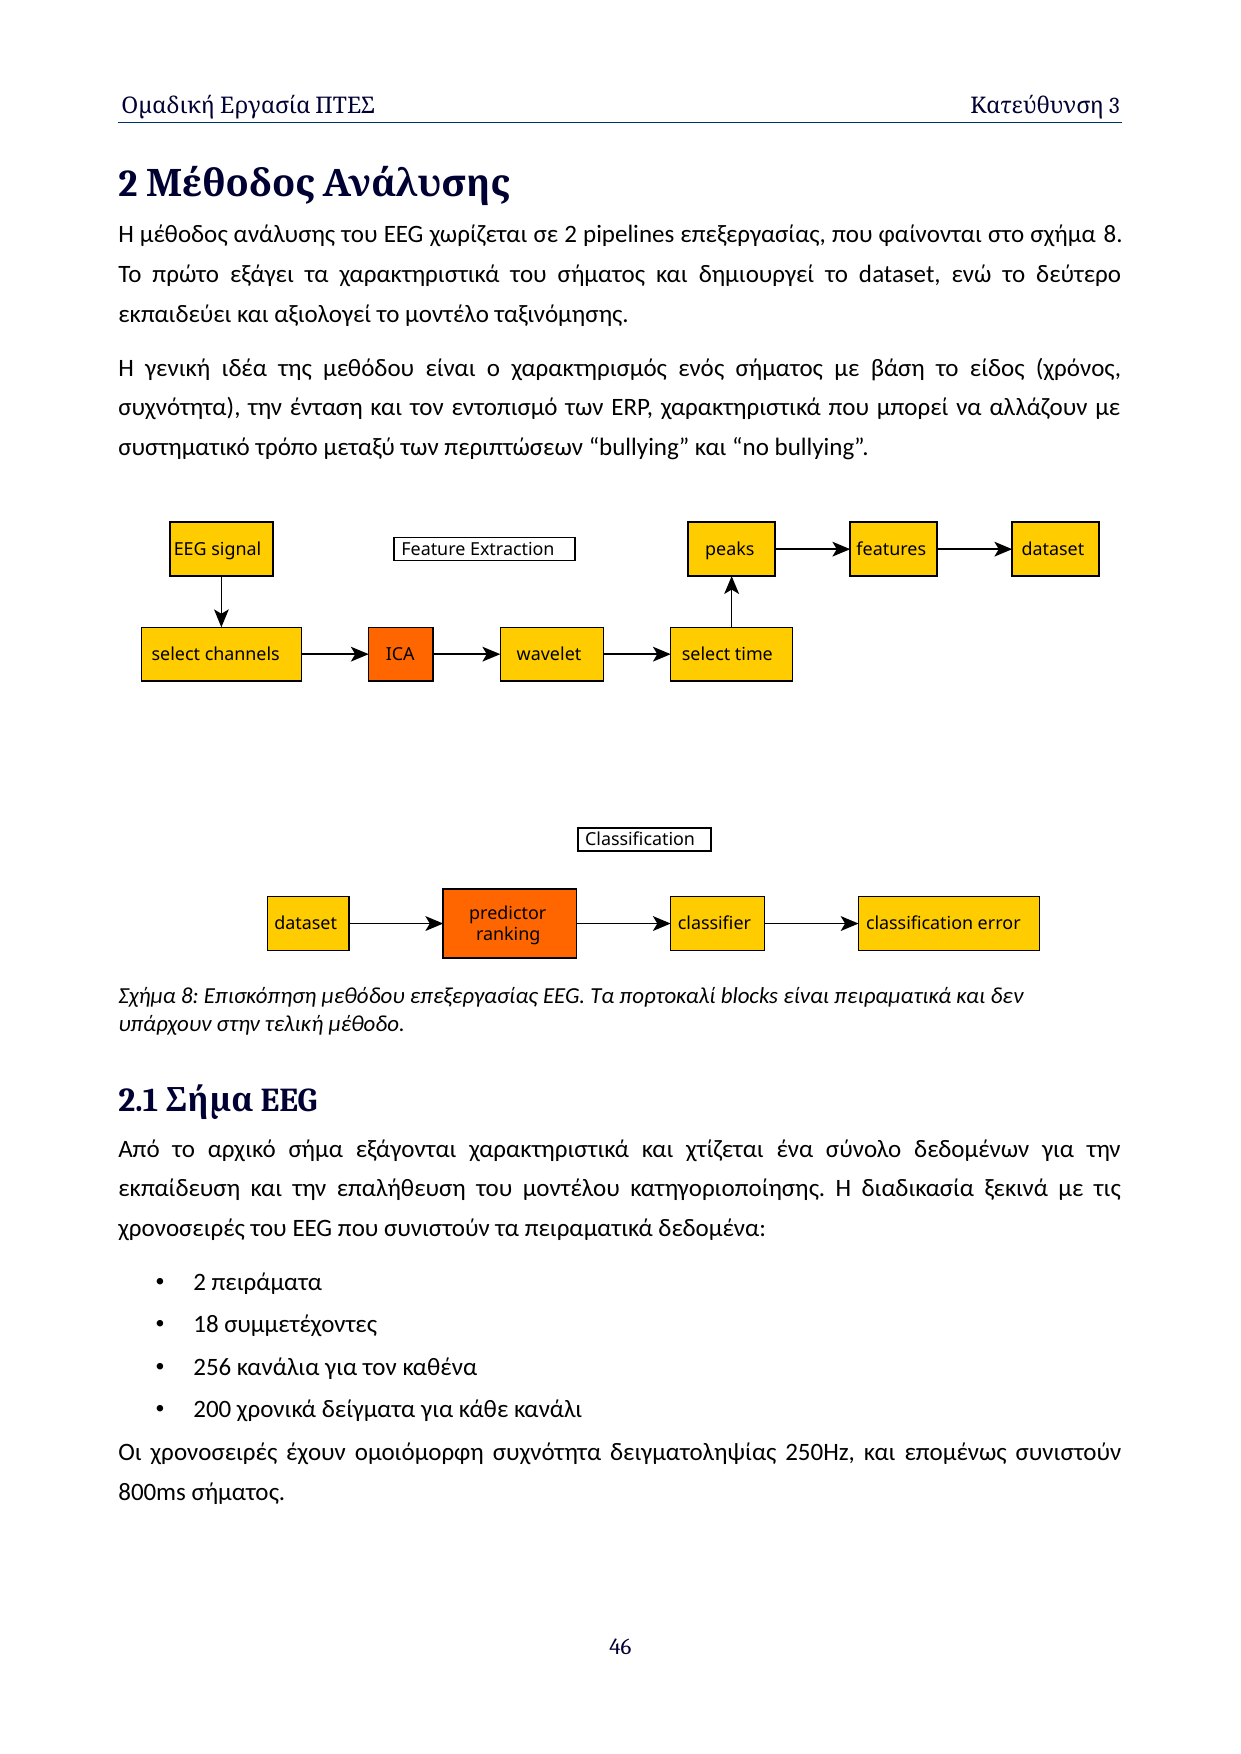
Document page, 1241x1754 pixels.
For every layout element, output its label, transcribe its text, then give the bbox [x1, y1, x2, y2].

text Οι χρονοσειρές έχουν ομοιόμορφη συχνότητα δειγματοληψίας 250Hz, και επομένως συνιστούν 800ms σήματος. [118, 1436, 1122, 1506]
list 18 συμμετέχοντες [156, 1308, 1122, 1339]
subtitle Σήμα EEG [118, 1082, 1122, 1120]
subtitle Μέθοδος Ανάλυσης [118, 162, 1122, 206]
text Η μέθοδος ανάλυσης του EEG χωρίζεται σε 2 pipelines επεξεργασίας, που φαίνονται στο σχήμα 8. Το πρώτο εξάγει τα χαρακτηριστικά του σήματος και δημιουργεί το dataset, ενώ το δεύτερο εκπαιδεύει και αξιολογεί το μοντέλο ταξινόμησης. [118, 219, 1122, 328]
list 200 χρονικά δείγματα για κάθε κανάλι [156, 1393, 1122, 1424]
list 2 πειράματα [156, 1266, 1122, 1297]
text Η γενική ιδέα της μεθόδου είναι ο χαρακτηρισμός ενός σήματος με βάση το είδος (χρόνος, συχνότητα), την ένταση και τον εντοπισμό των ERP, χαρακτηριστικά που μπορεί να αλλάζουν με συστηματικό τρόπο μεταξύ των περιπτώσεων “bullying” και “no bullying”. [118, 352, 1122, 462]
text Σχήμα 8: Επισκόπηση μεθόδου επεξεργασίας EEG. Τα πορτοκαλί blocks είναι πειραματικά και δεν υπάρχουν στην τελική μέθοδο. [118, 498, 1122, 1037]
list 256 κανάλια για τον καθένα [156, 1351, 1122, 1382]
text Από το αρχικό σήμα εξάγονται χαρακτηριστικά και χτίζεται ένα σύνολο δεδομένων για την εκπαίδευση και την επαλήθευση του μοντέλου κατηγοριοποίησης. Η διαδικασία ξεκινά με τις χρονοσειρές του EEG που συνιστούν τα πειραματικά δεδομένα: [118, 1133, 1122, 1242]
